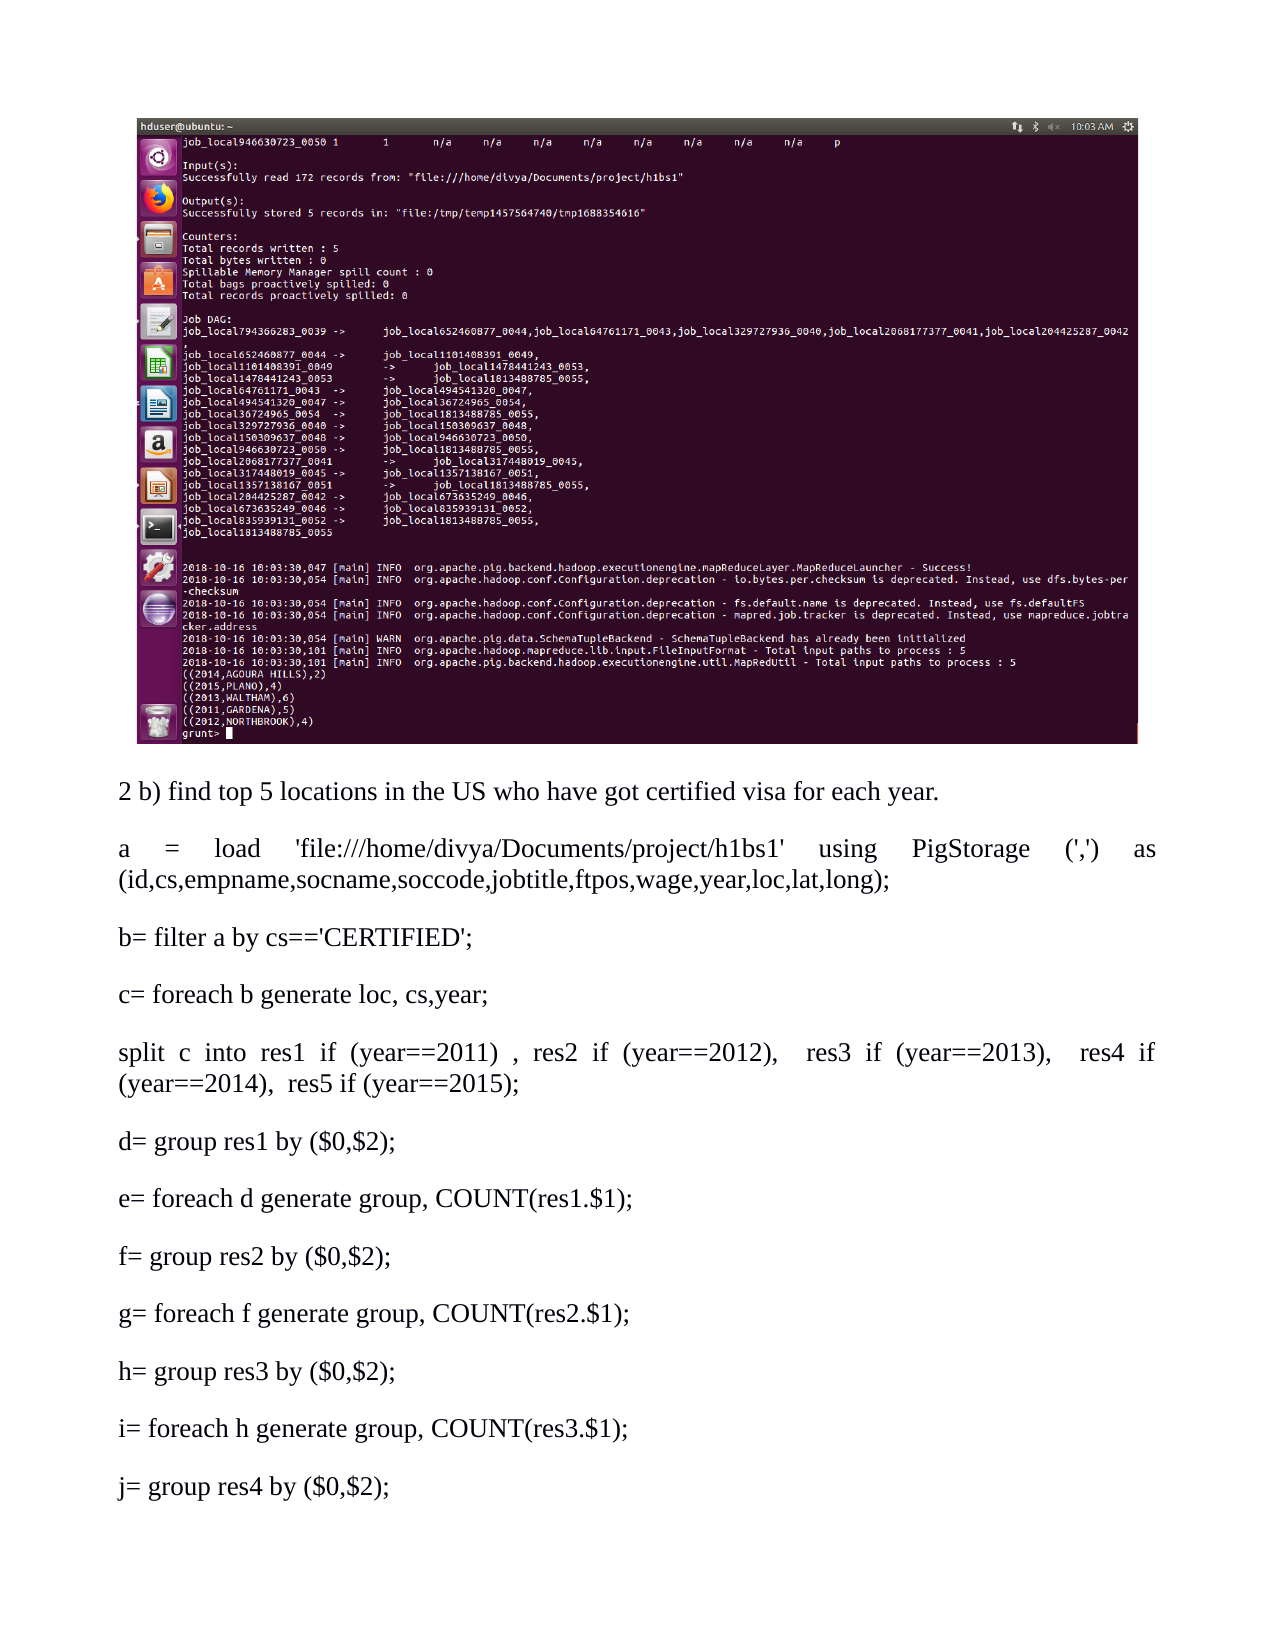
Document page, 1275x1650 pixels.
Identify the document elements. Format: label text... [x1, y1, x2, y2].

text e= foreach d generate group, COUNT(res1.$1); [118, 1182, 1157, 1213]
text j= group res4 by ($0,$2); [118, 1470, 1157, 1501]
picture [136, 118, 1139, 744]
text b= filter a by cs=='CERTIFIED'; [118, 921, 1157, 952]
text 2 b) find top 5 locations in the US who have got certified visa for each year. [118, 775, 1157, 806]
text a = load 'file:///home/divya/Documents/project/h1bs1' using PigStorage (',') as (id,cs,empname,socname,soccode,jobtitle,ftpos,wage,year,loc,lat,long); [118, 832, 1157, 895]
text h= group res3 by ($0,$2); [118, 1355, 1157, 1386]
text d= group res1 by ($0,$2); [118, 1125, 1157, 1156]
text g= foreach f generate group, COUNT(res2.$1); [118, 1297, 1157, 1328]
text c= foreach b generate loc, cs,year; [118, 979, 1157, 1010]
text i= foreach h generate group, COUNT(res3.$1); [118, 1412, 1157, 1443]
text split c into res1 if (year==2011) , res2 if (year==2012), res3 if (year==2013), res4 if (year==2014), res5 if (year==2015); [118, 1036, 1157, 1098]
text f= group res2 by ($0,$2); [118, 1240, 1157, 1271]
